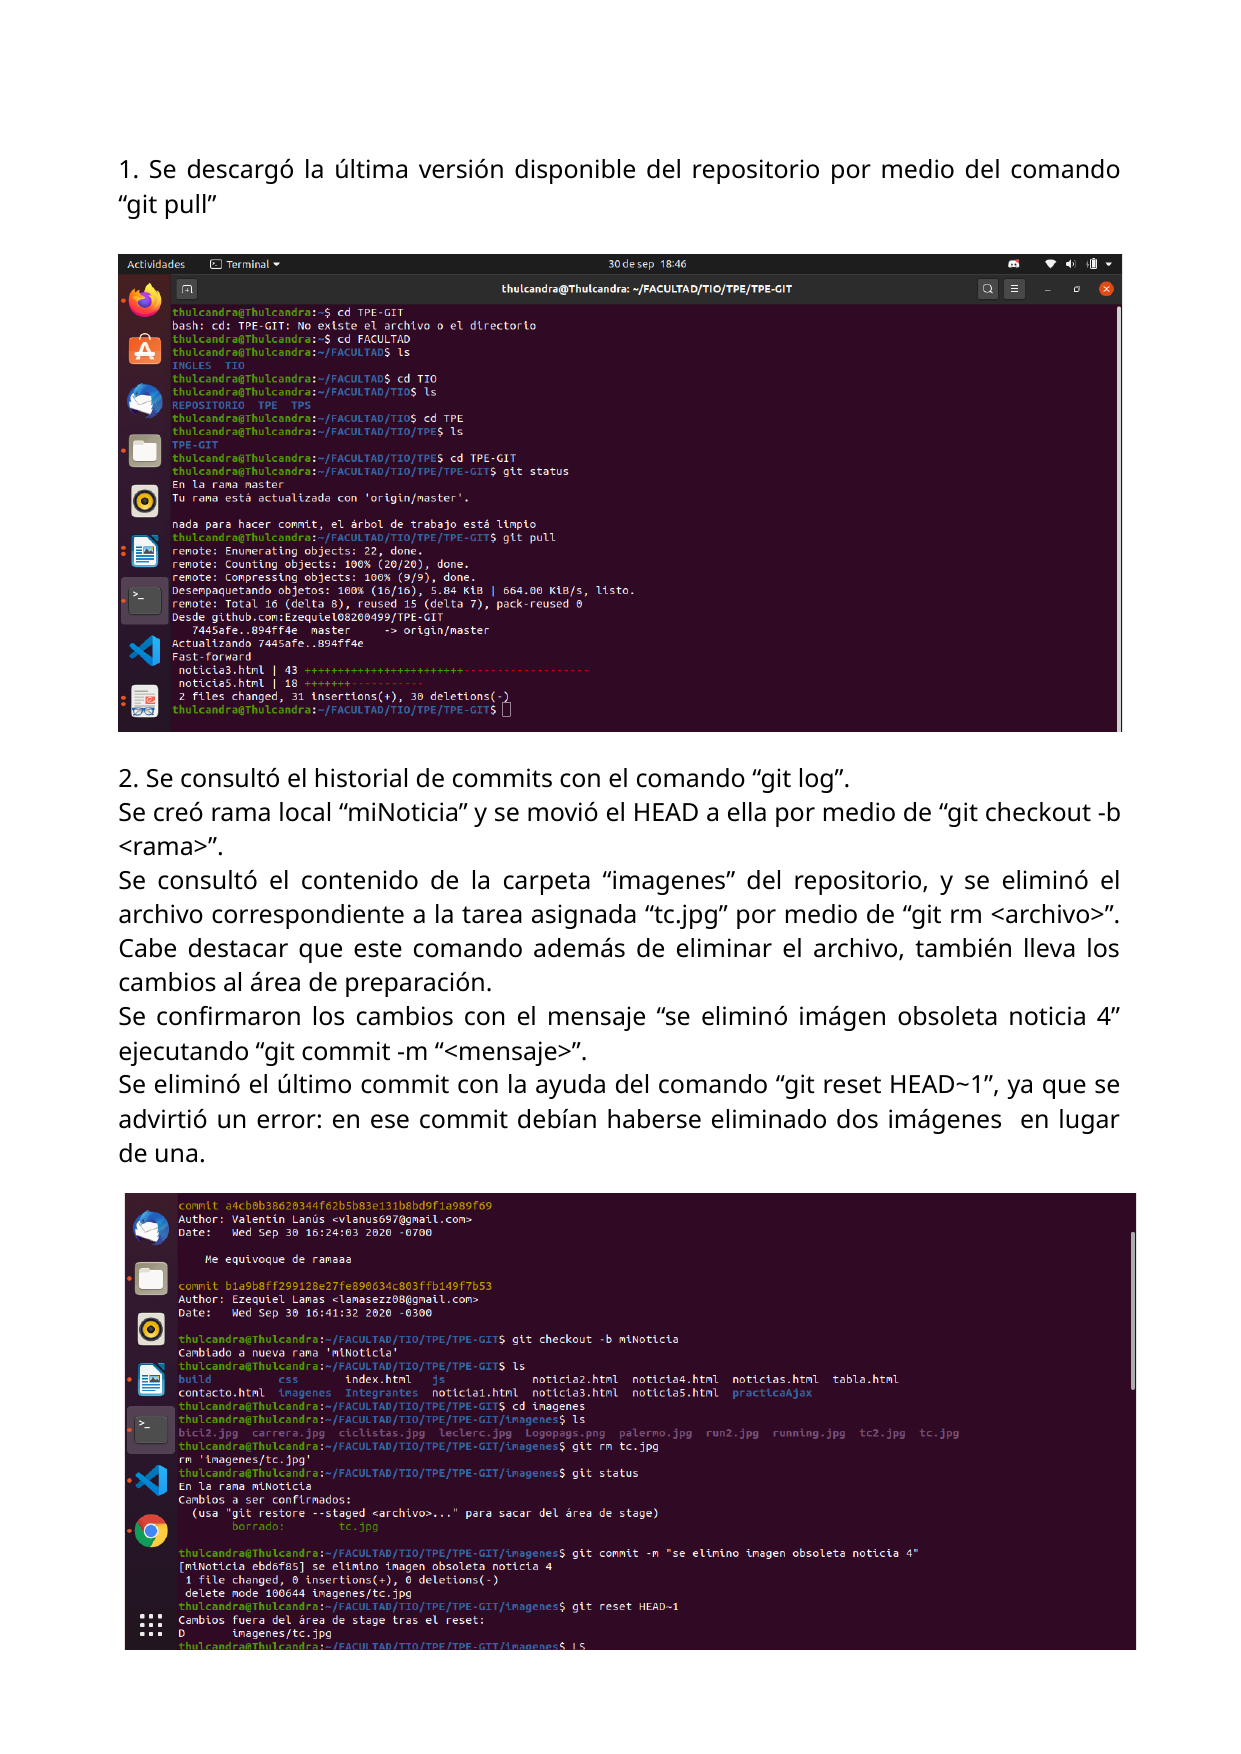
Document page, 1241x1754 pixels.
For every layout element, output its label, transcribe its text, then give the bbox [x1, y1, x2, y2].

text Se confirmaron los cambios con el mensaje “se eliminó imágen obsoleta noticia 4” ejecutando “git commit -m “<mensaje>”. [118, 999, 1122, 1067]
text 1. Se descargó la última versión disponible del repositorio por medio del comando “git pull” [118, 152, 1122, 220]
text Se eliminó el último commit con la ayuda del comando “git reset HEAD~1”, ya que se advirtió un error: en ese commit debían haberse eliminado dos imágenes en lugar de una. [118, 1067, 1122, 1169]
text Se creó rama local “miNoticia” y se movió el HEAD a ella por medio de “git checkout -b <rama>”. [118, 795, 1122, 863]
text 2. Se consultó el historial de commits con el comando “git log”. [118, 761, 1122, 795]
text Se consultó el contenido de la carpeta “imagenes” del repositorio, y se eliminó el archivo correspondiente a la tarea asignada “tc.jpg” por medio de “git rm <archivo>”. Cabe destacar que este comando además de eliminar el archivo, también lleva los cambios al área de preparación. [118, 863, 1122, 999]
